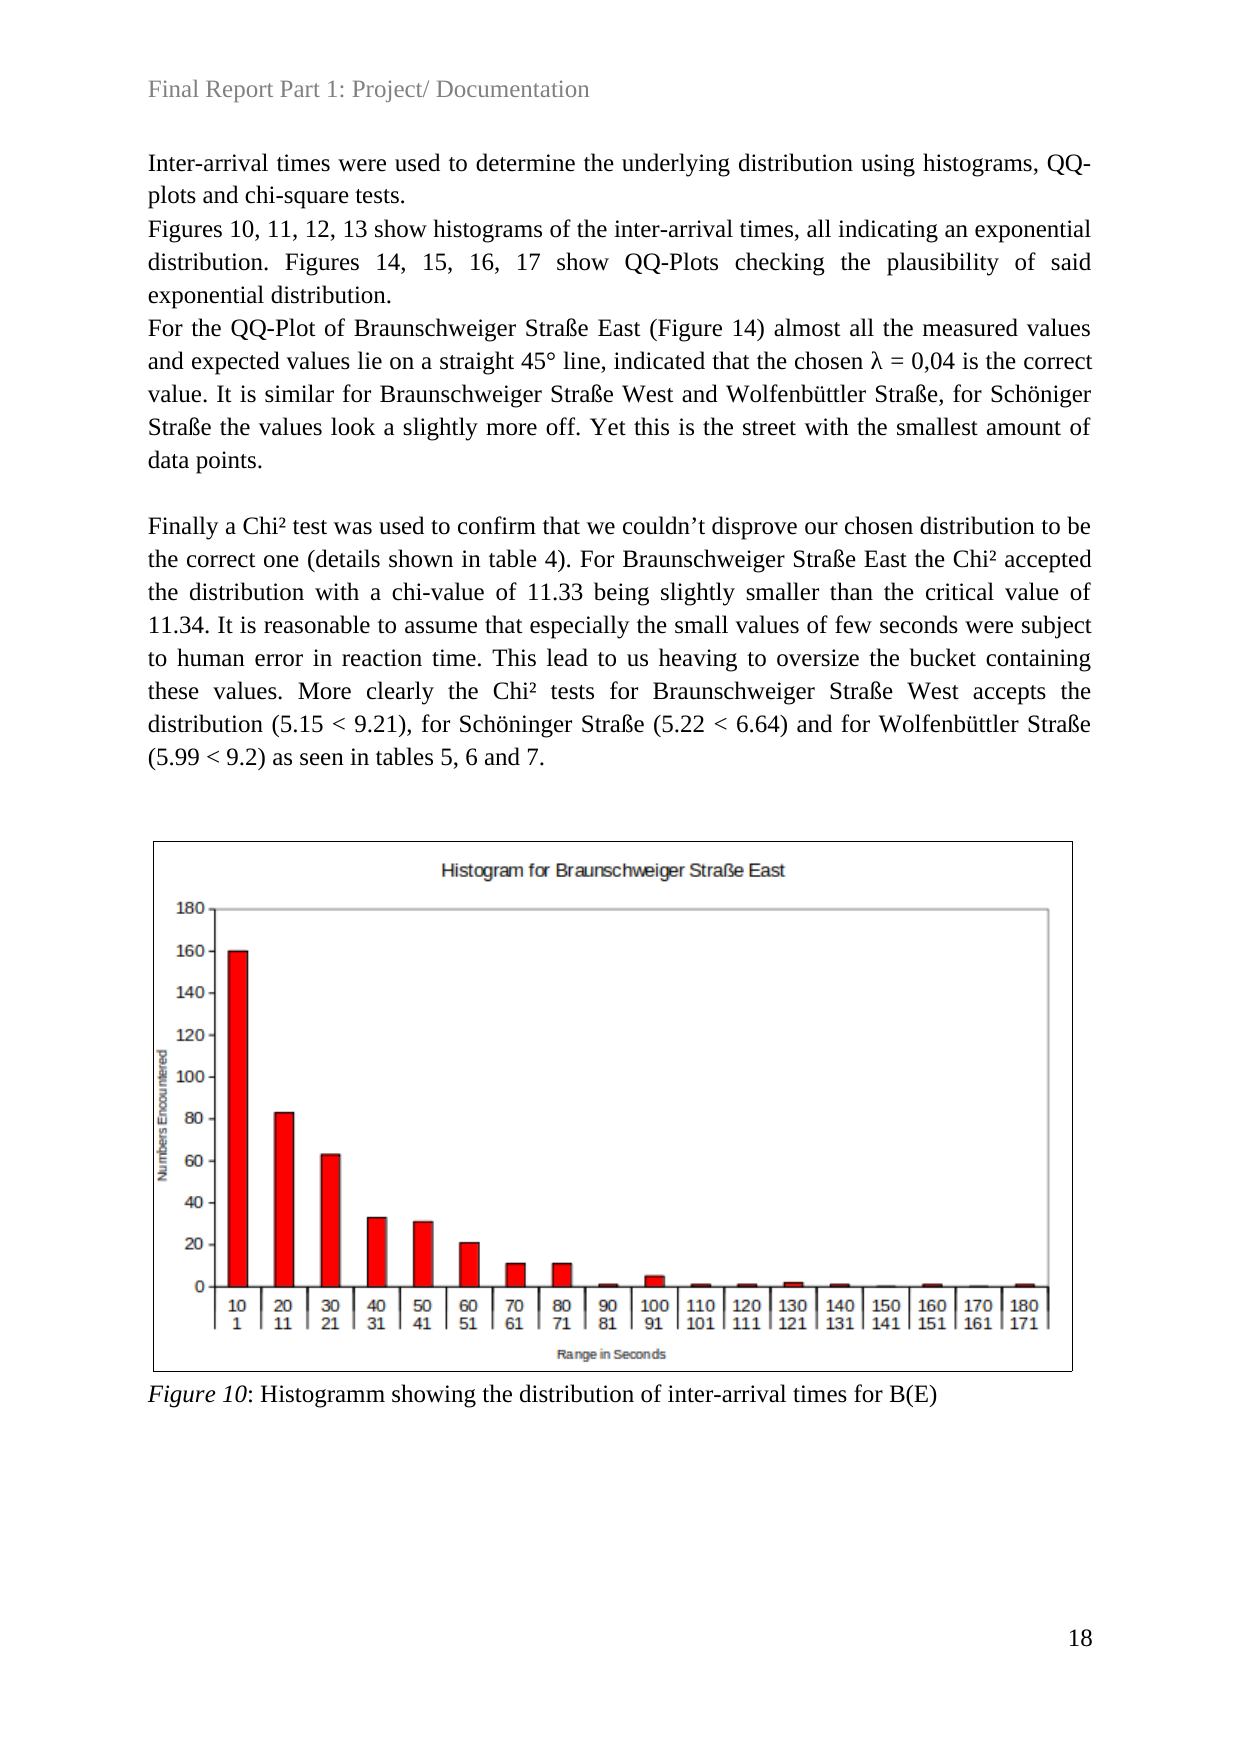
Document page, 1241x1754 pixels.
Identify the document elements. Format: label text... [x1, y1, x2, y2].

text Finally a Chi² test was used to confirm that we couldn’t disprove our chosen distribution to be the correct one (details shown in table 4). For Braunschweiger Straße East the Chi² accepted the distribution with a chi-value of 11.33 being slightly smaller than the critical value of 11.34. It is reasonable to assume that especially the small values of few seconds were subject to human error in reaction time. This lead to us heaving to oversize the bucket containing these values. More clearly the Chi² tests for Braunschweiger Straße West accepts the distribution (5.15 < 9.21), for Schöninger Straße (5.22 < 6.64) and for Wolfenbüttler Straße (5.99 < 9.2) as seen in tables 5, 6 and 7. [148, 511, 1093, 771]
picture [155, 844, 1069, 1368]
text Figures 10, 11, 12, 13 show histograms of the inter-arrival times, all indicating an exponential distribution. Figures 14, 15, 16, 17 show QQ-Plots checking the plausibility of said exponential distribution. [148, 214, 1093, 308]
text Figure 10: Histogramm showing the distribution of inter-arrival times for B(E) [148, 841, 1093, 1408]
text Inter-arrival times were used to determine the underlying distribution using histograms, QQ-plots and chi-square tests. [148, 148, 1093, 209]
text For the QQ-Plot of Braunschweiger Straße East (Figure 14) almost all the measured values and expected values lie on a straight 45° line, indicated that the chosen λ = 0,04 is the correct value. It is similar for Braunschweiger Straße West and Wolfenbüttler Straße, for Schöniger Straße the values look a slightly more off. Yet this is the street with the smallest amount of data points. [148, 313, 1093, 473]
